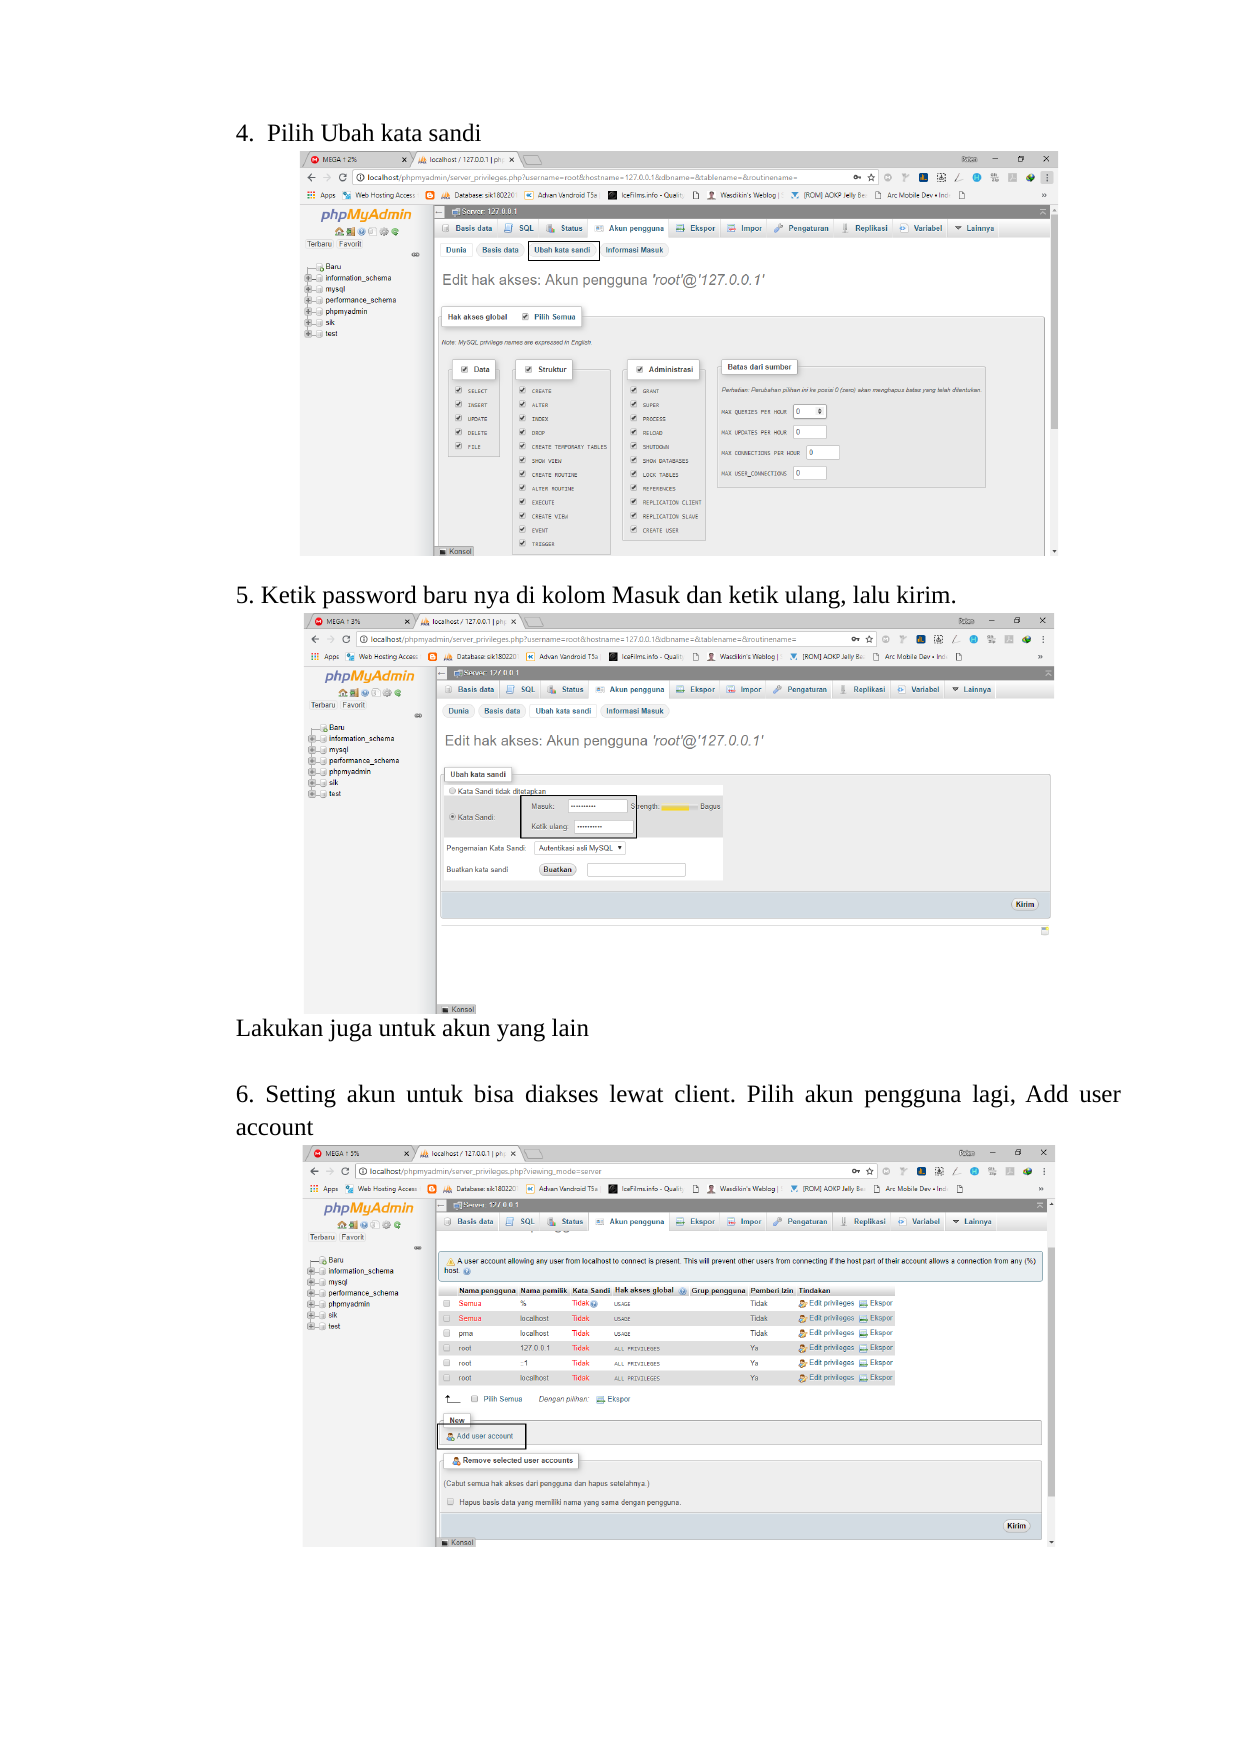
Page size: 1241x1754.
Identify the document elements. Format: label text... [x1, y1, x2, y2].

picture [302, 1145, 1056, 1547]
picture [303, 613, 1055, 1014]
picture [299, 151, 1059, 556]
text Lakukan juga untuk akun yang lain [236, 746, 1122, 1042]
text 6. Setting akun untuk bisa diakses lewat client. Pilih akun pengguna lagi, Add user account [236, 1079, 1122, 1141]
text 4. Pilih Ubah kata sandi [236, 118, 1122, 147]
text 5. Ketik password baru nya di kolom Masuk dan ketik ulang, lalu kirim. [236, 580, 1122, 609]
